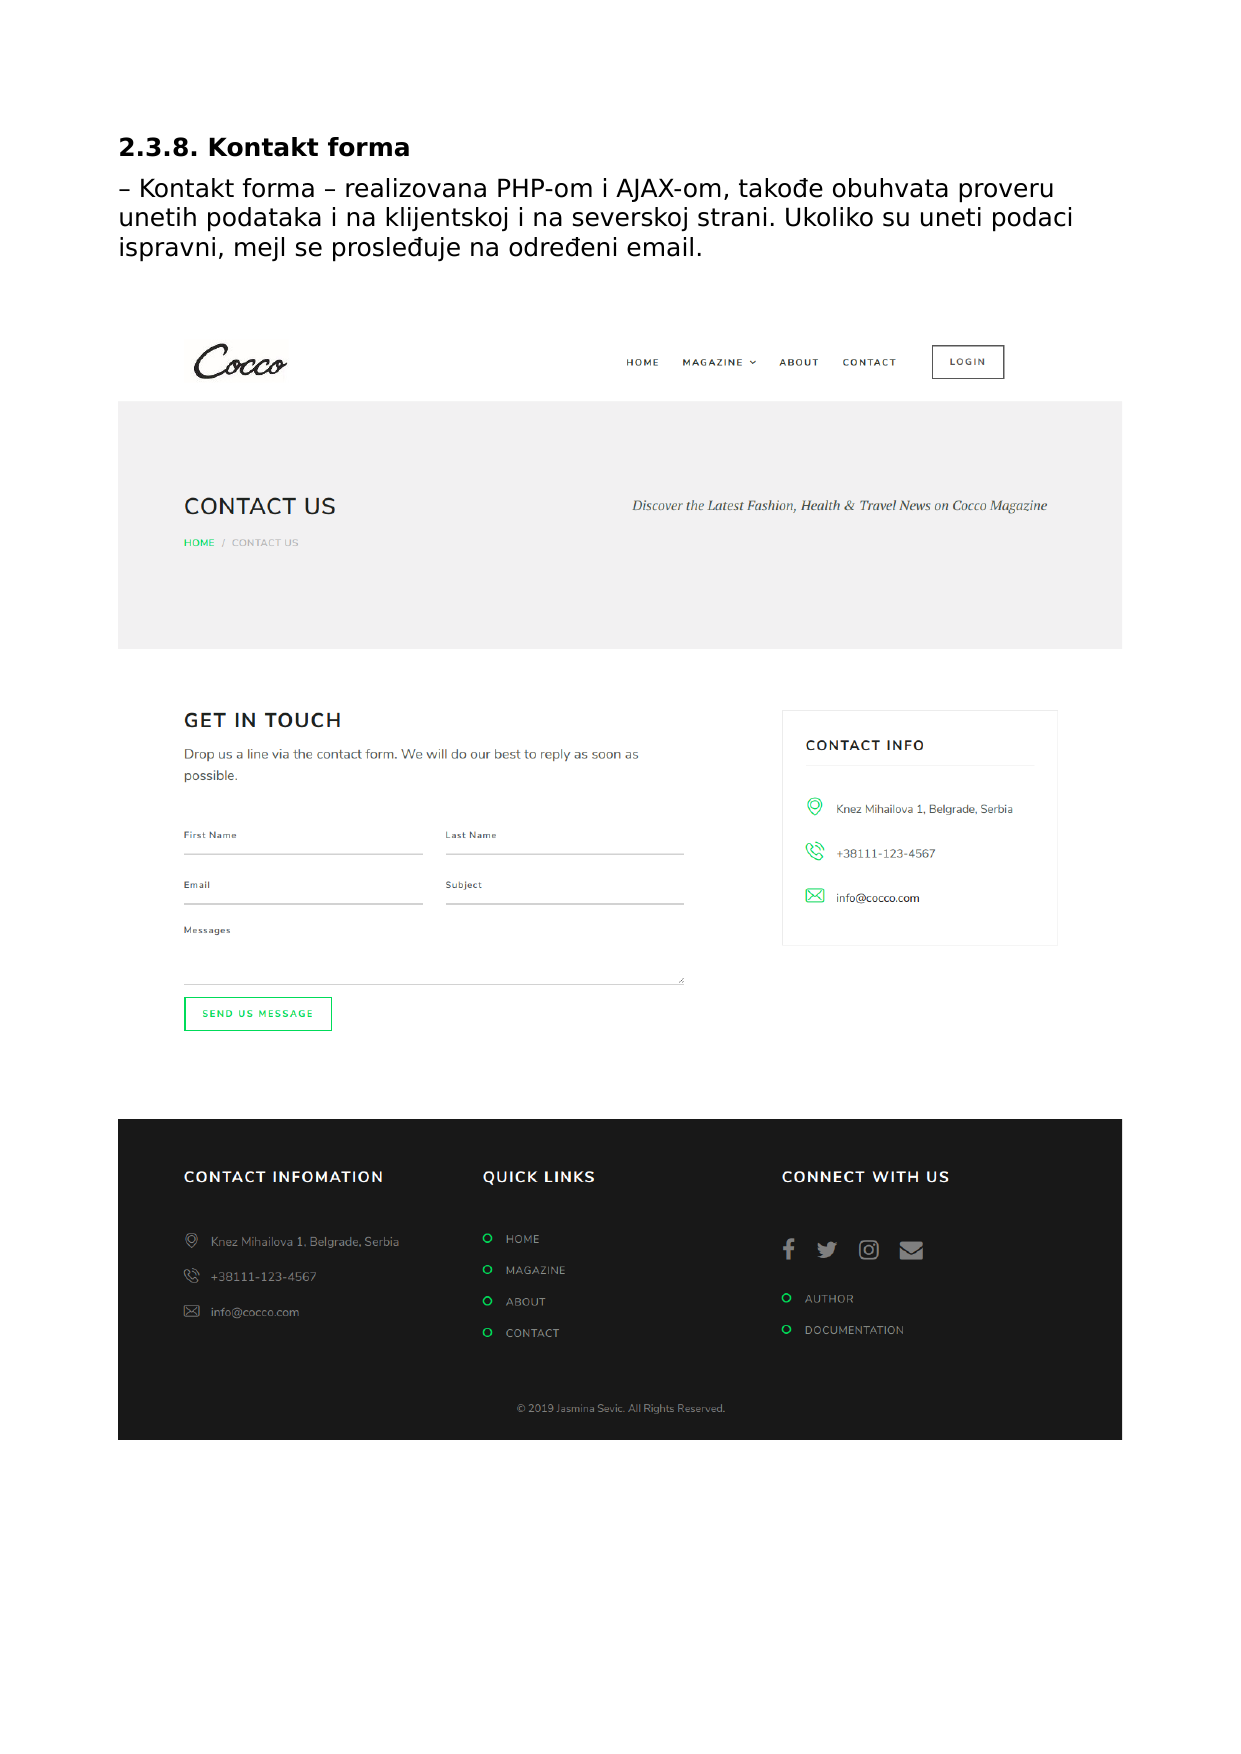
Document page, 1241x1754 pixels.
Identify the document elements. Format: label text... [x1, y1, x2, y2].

picture [118, 320, 1123, 1440]
subtitle 2.3.8. Kontakt forma [118, 133, 1122, 162]
text – Kontakt forma – realizovana PHP-om i AJAX-om, takođe obuhvata proveru unetih podataka i na klijentskoj i na severskoj strani. Ukoliko su uneti podaci ispravni, mejl se prosleđuje na određeni email. [118, 174, 1122, 262]
